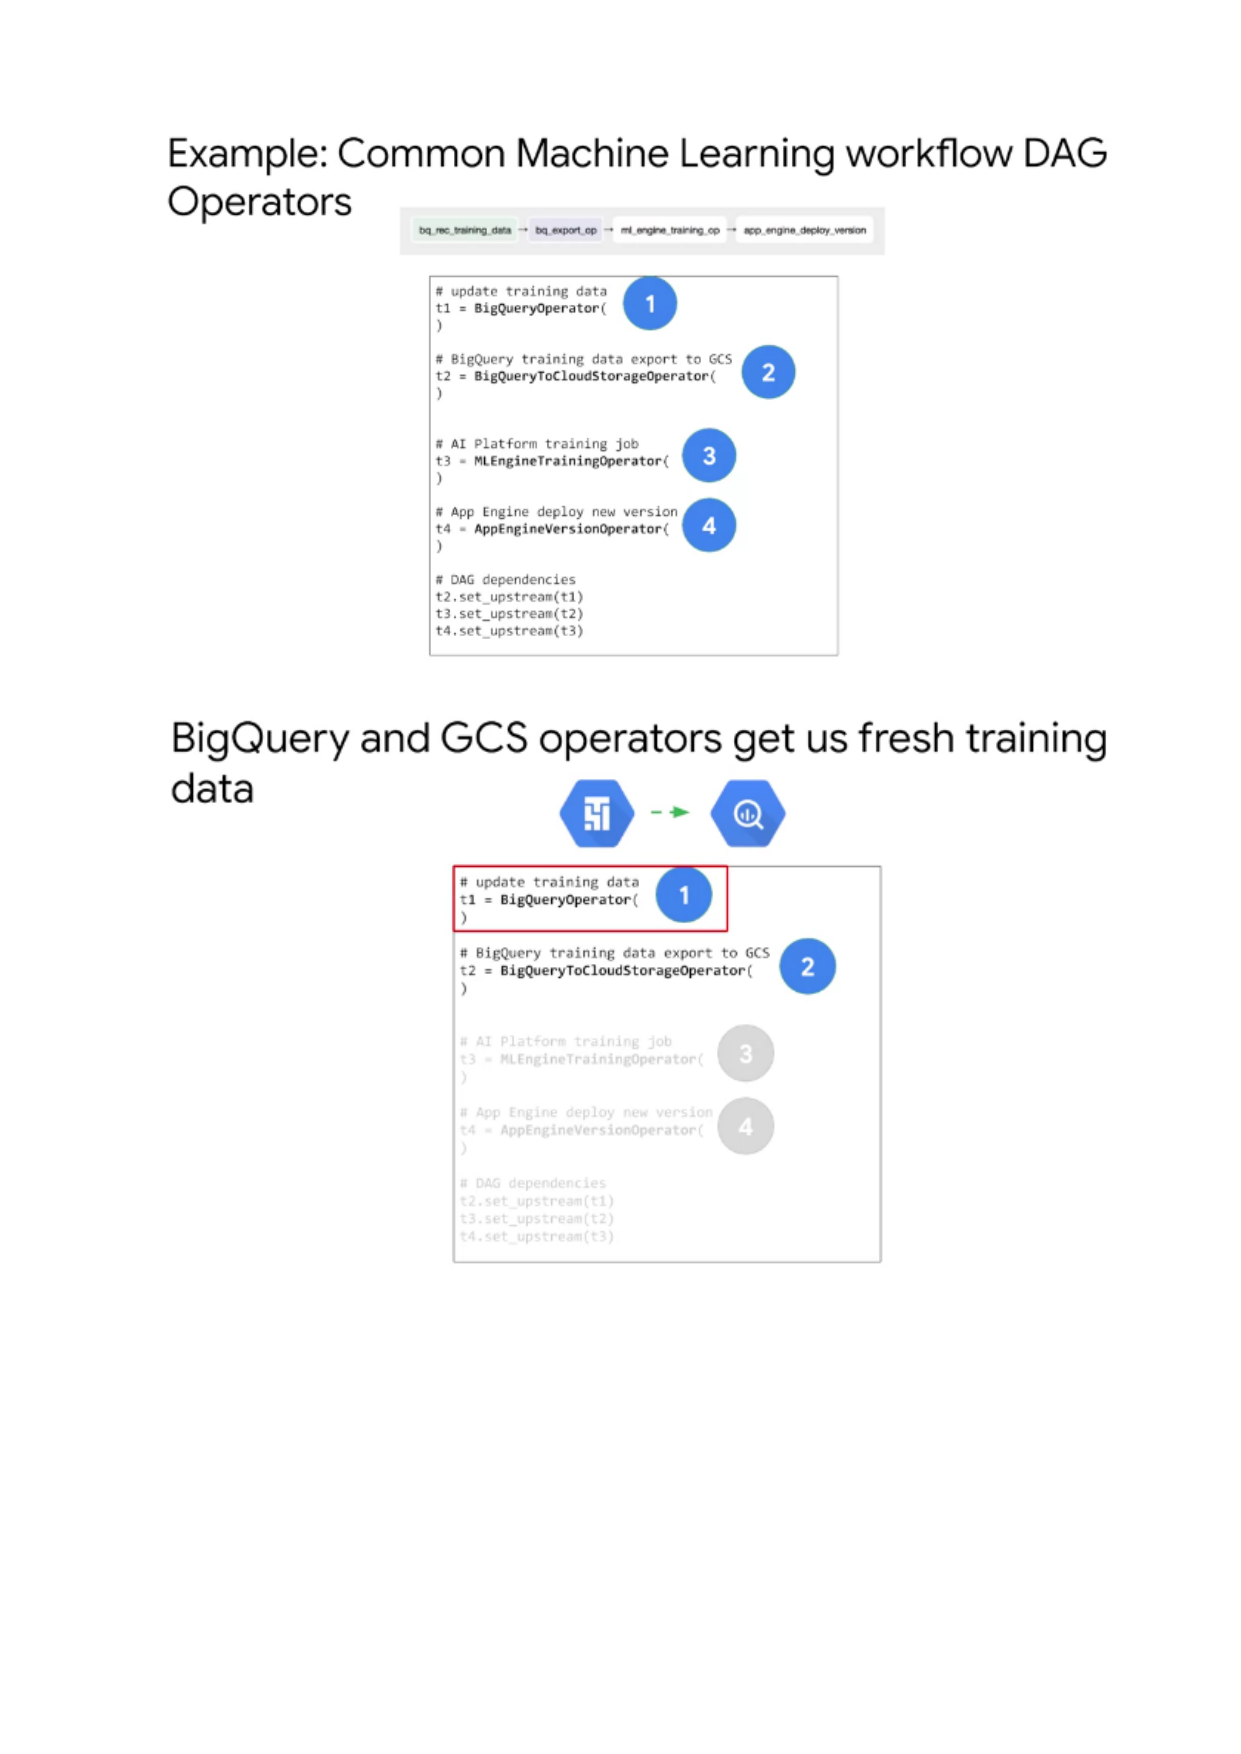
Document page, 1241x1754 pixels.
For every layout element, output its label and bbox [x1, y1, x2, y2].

picture [118, 695, 1123, 1282]
picture [118, 118, 1123, 667]
